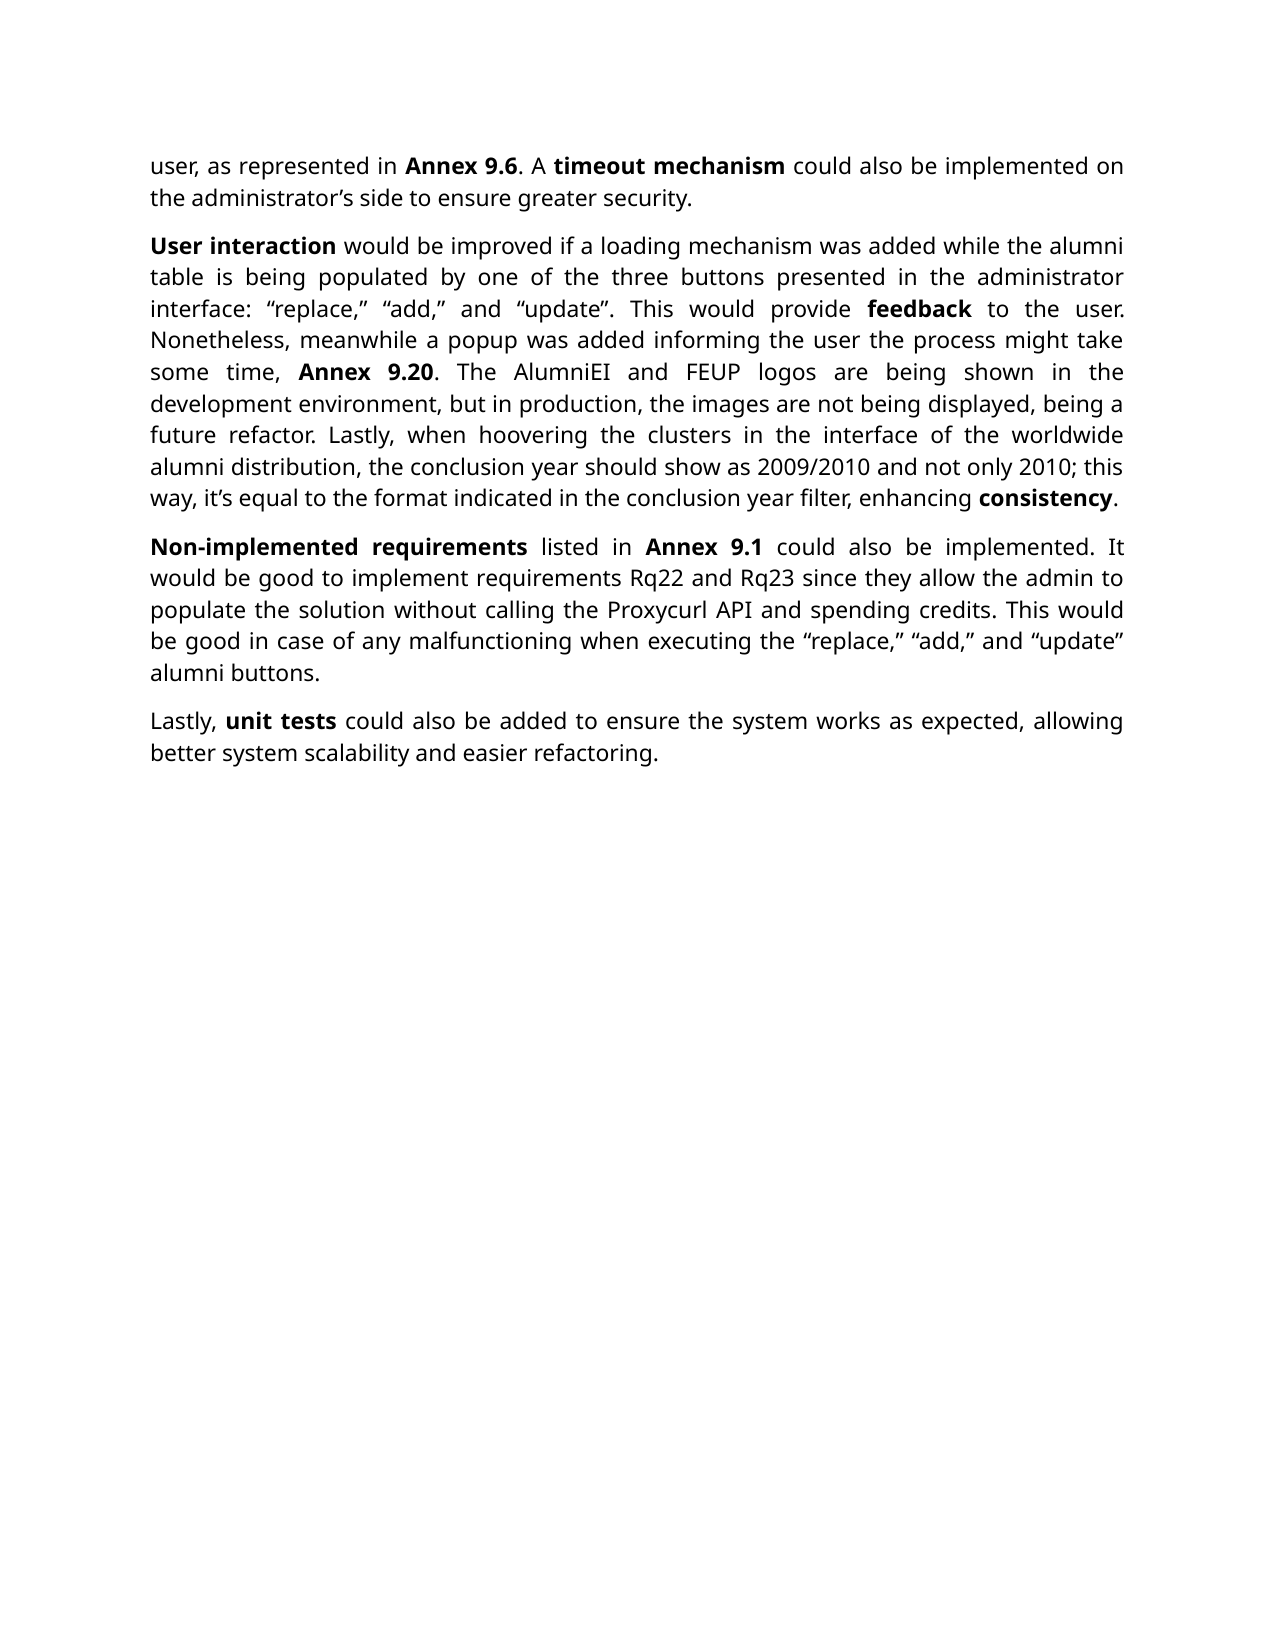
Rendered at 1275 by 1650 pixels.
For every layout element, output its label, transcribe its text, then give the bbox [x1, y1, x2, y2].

text Lastly, unit tests could also be added to ensure the system works as expected, allowing better system scalability and easier refactoring. [150, 705, 1125, 768]
text Non-implemented requirements listed in Annex 9.1 could also be implemented. It would be good to implement requirements Rq22 and Rq23 since they allow the admin to populate the solution without calling the Proxycurl API and spending credits. This would be good in case of any malfunctioning when executing the “replace,” “add,” and “update” alumni buttons. [150, 531, 1125, 688]
text user, as represented in Annex 9.6. A timeout mechanism could also be implemented on the administrator’s side to ensure greater security. [150, 150, 1125, 213]
text User interaction would be improved if a loading mechanism was added while the alumni table is being populated by one of the three buttons presented in the administrator interface: “replace,” “add,” and “update”. This would provide feedback to the user. Nonetheless, meanwhile a popup was added informing the user the process might take some time, Annex 9.20. The AlumniEI and FEUP logos are being shown in the development environment, but in production, the images are not being displayed, being a future refactor. Lastly, when hoovering the clusters in the interface of the worldwide alumni distribution, the conclusion year should show as 2009/2010 and not only 2010; this way, it’s equal to the format indicated in the conclusion year filter, enhancing consistency. [150, 230, 1125, 513]
